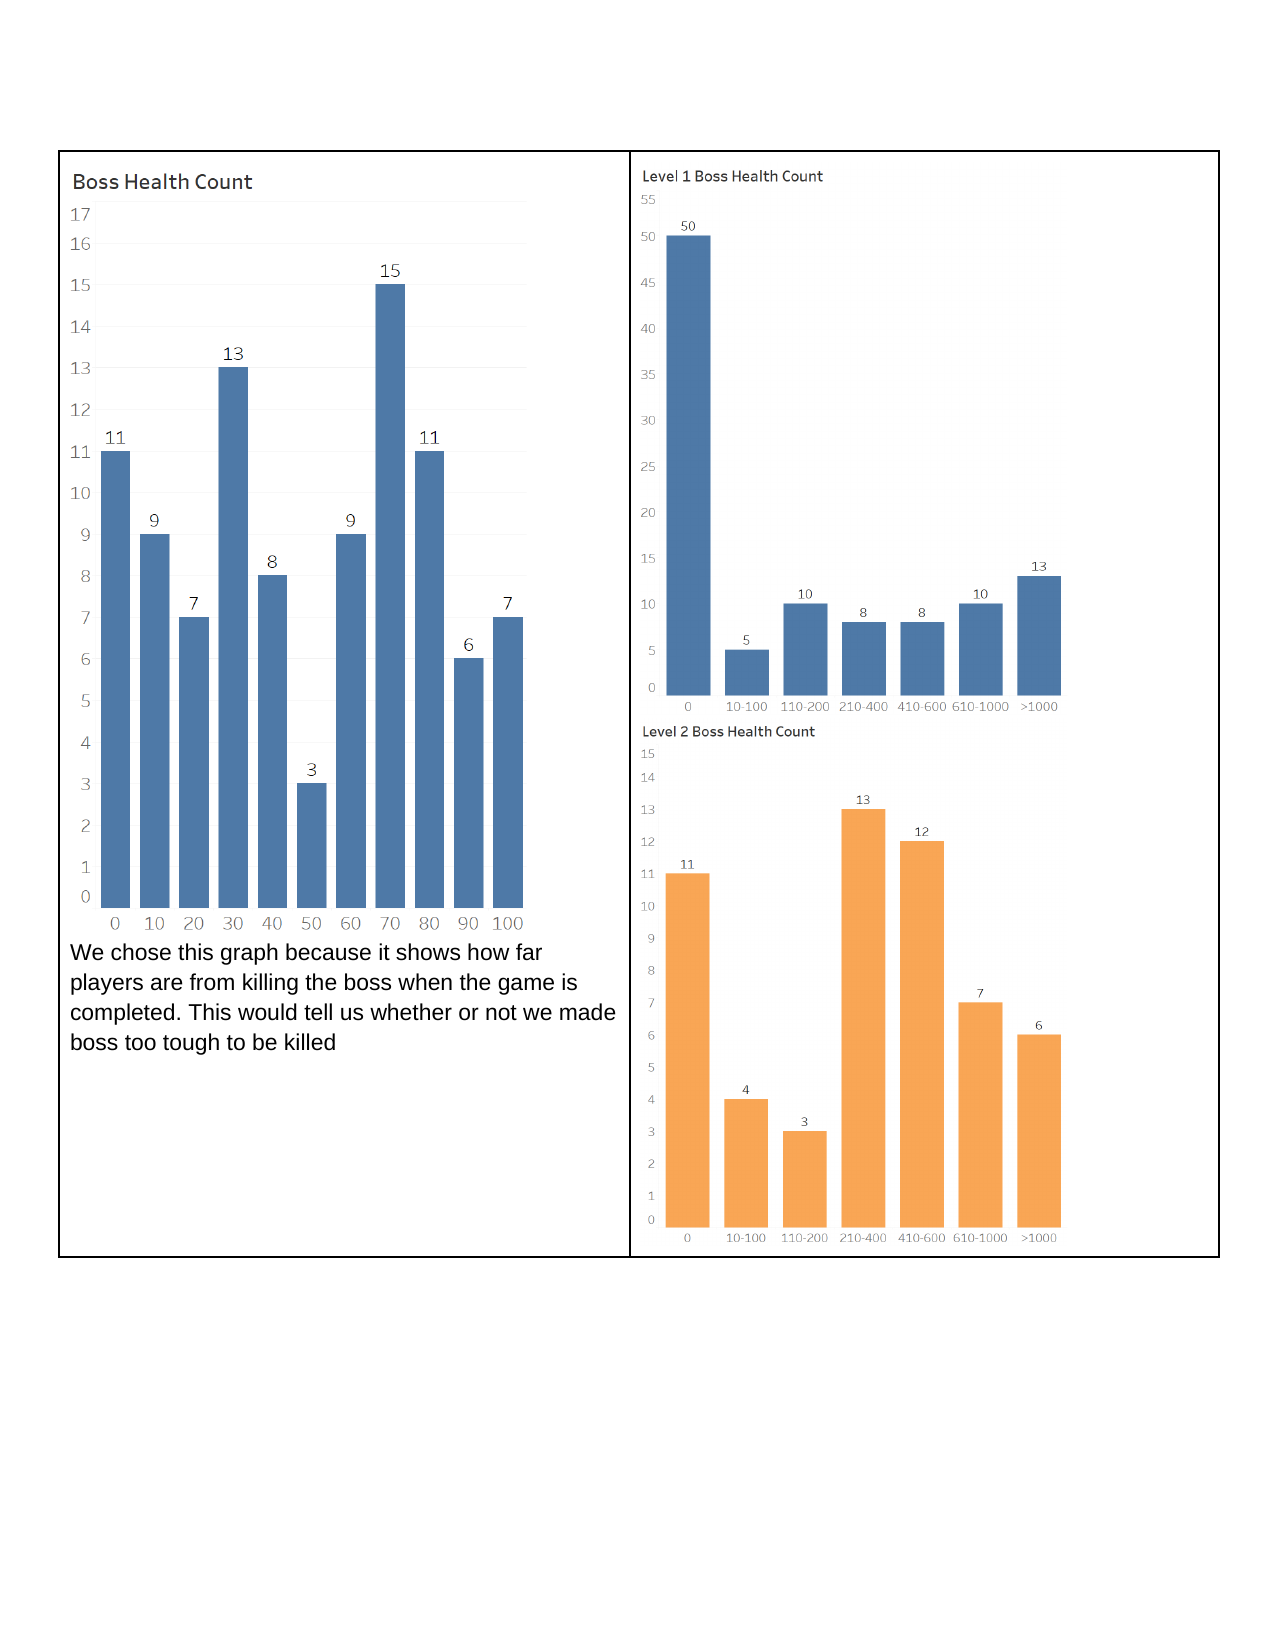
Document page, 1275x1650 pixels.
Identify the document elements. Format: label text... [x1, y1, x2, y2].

picture [640, 162, 1068, 715]
picture [640, 718, 1068, 1246]
table_cell [631, 152, 1218, 1256]
table_cell We chose this graph because it shows how far players are from killing the boss when the game is completed. This would tell us whether or not we made boss too tough to be killed [60, 152, 629, 1256]
picture [69, 162, 527, 935]
